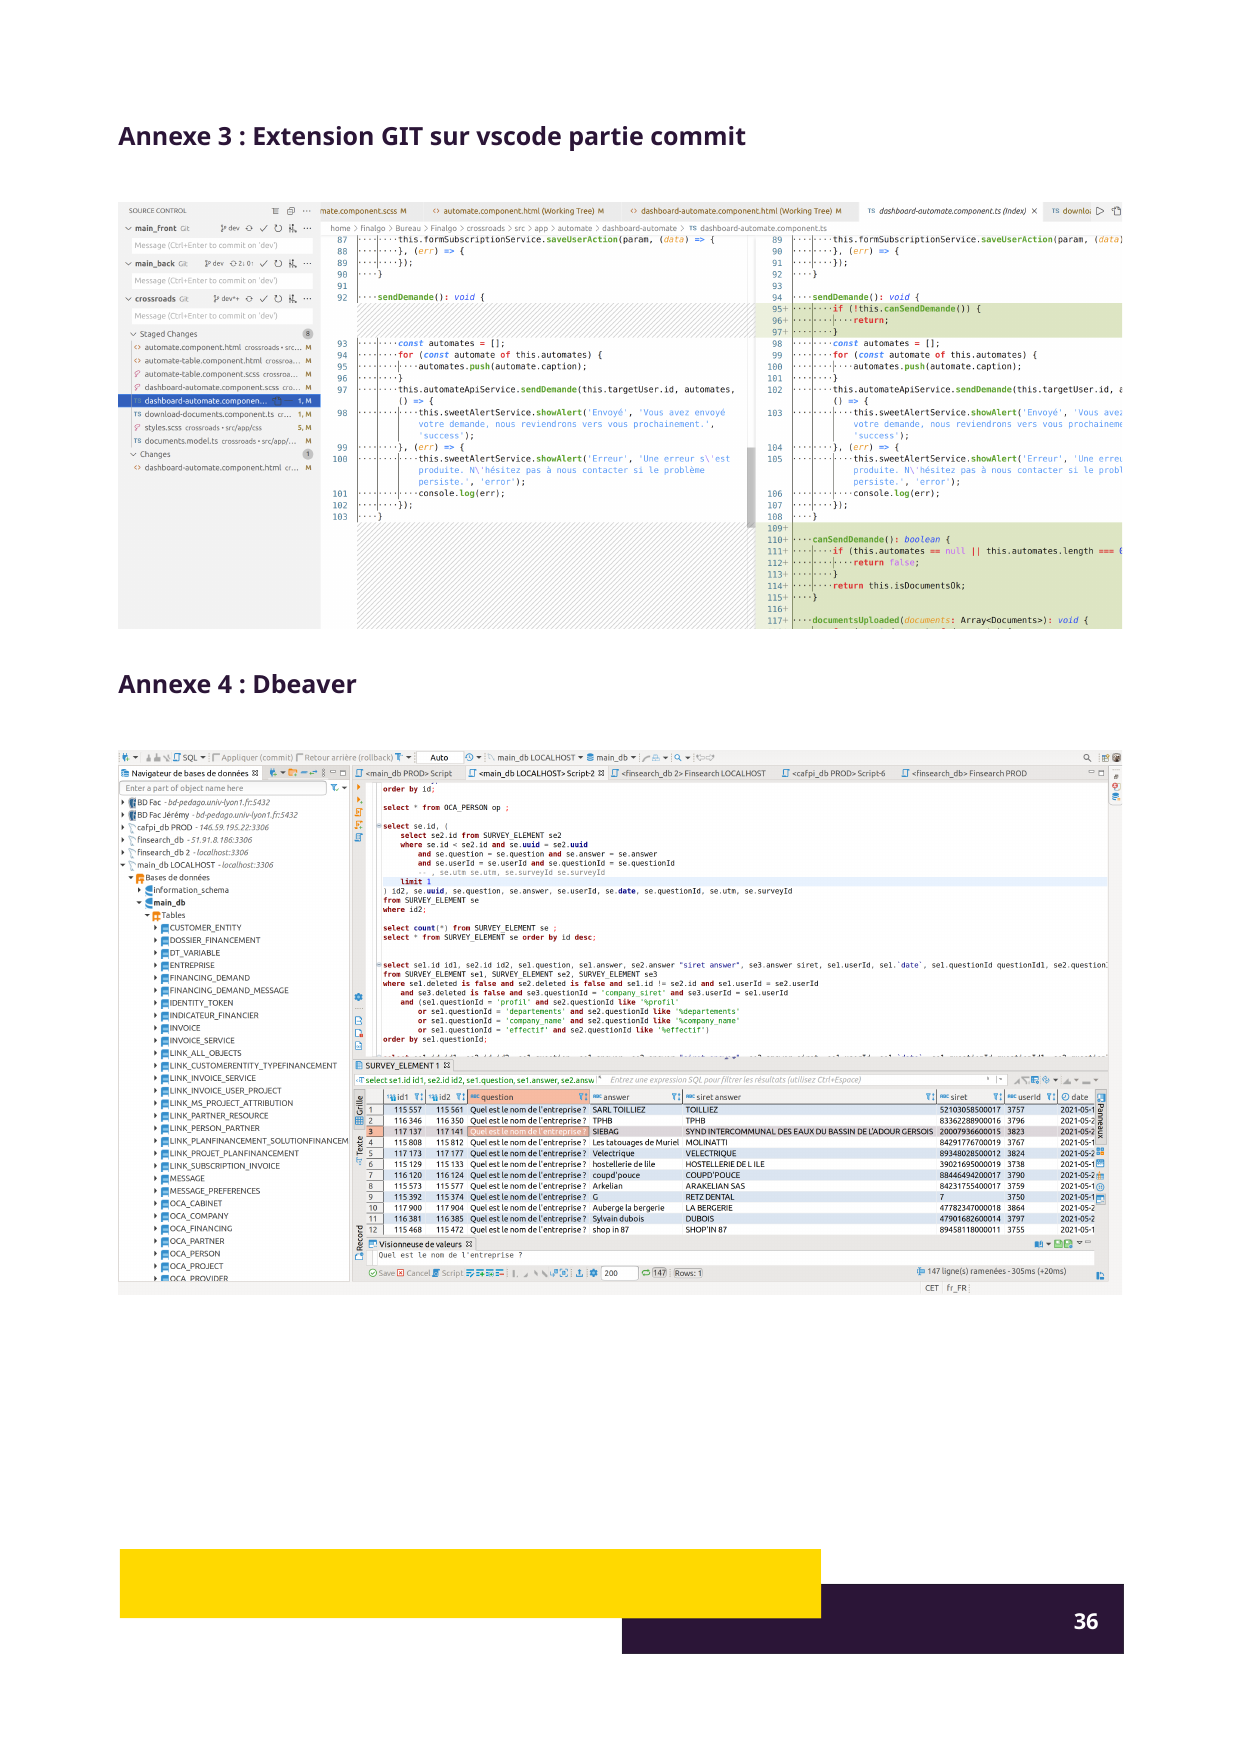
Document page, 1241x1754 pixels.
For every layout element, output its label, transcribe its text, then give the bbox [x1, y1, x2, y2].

picture [118, 750, 1123, 1295]
subtitle Annexe 4 : Dbeaver [118, 629, 1122, 700]
subtitle Annexe 3 : Extension GIT sur vscode partie commit [118, 118, 1122, 152]
picture [118, 202, 1123, 629]
picture [119, 1549, 1124, 1654]
subtitle [118, 190, 1122, 202]
